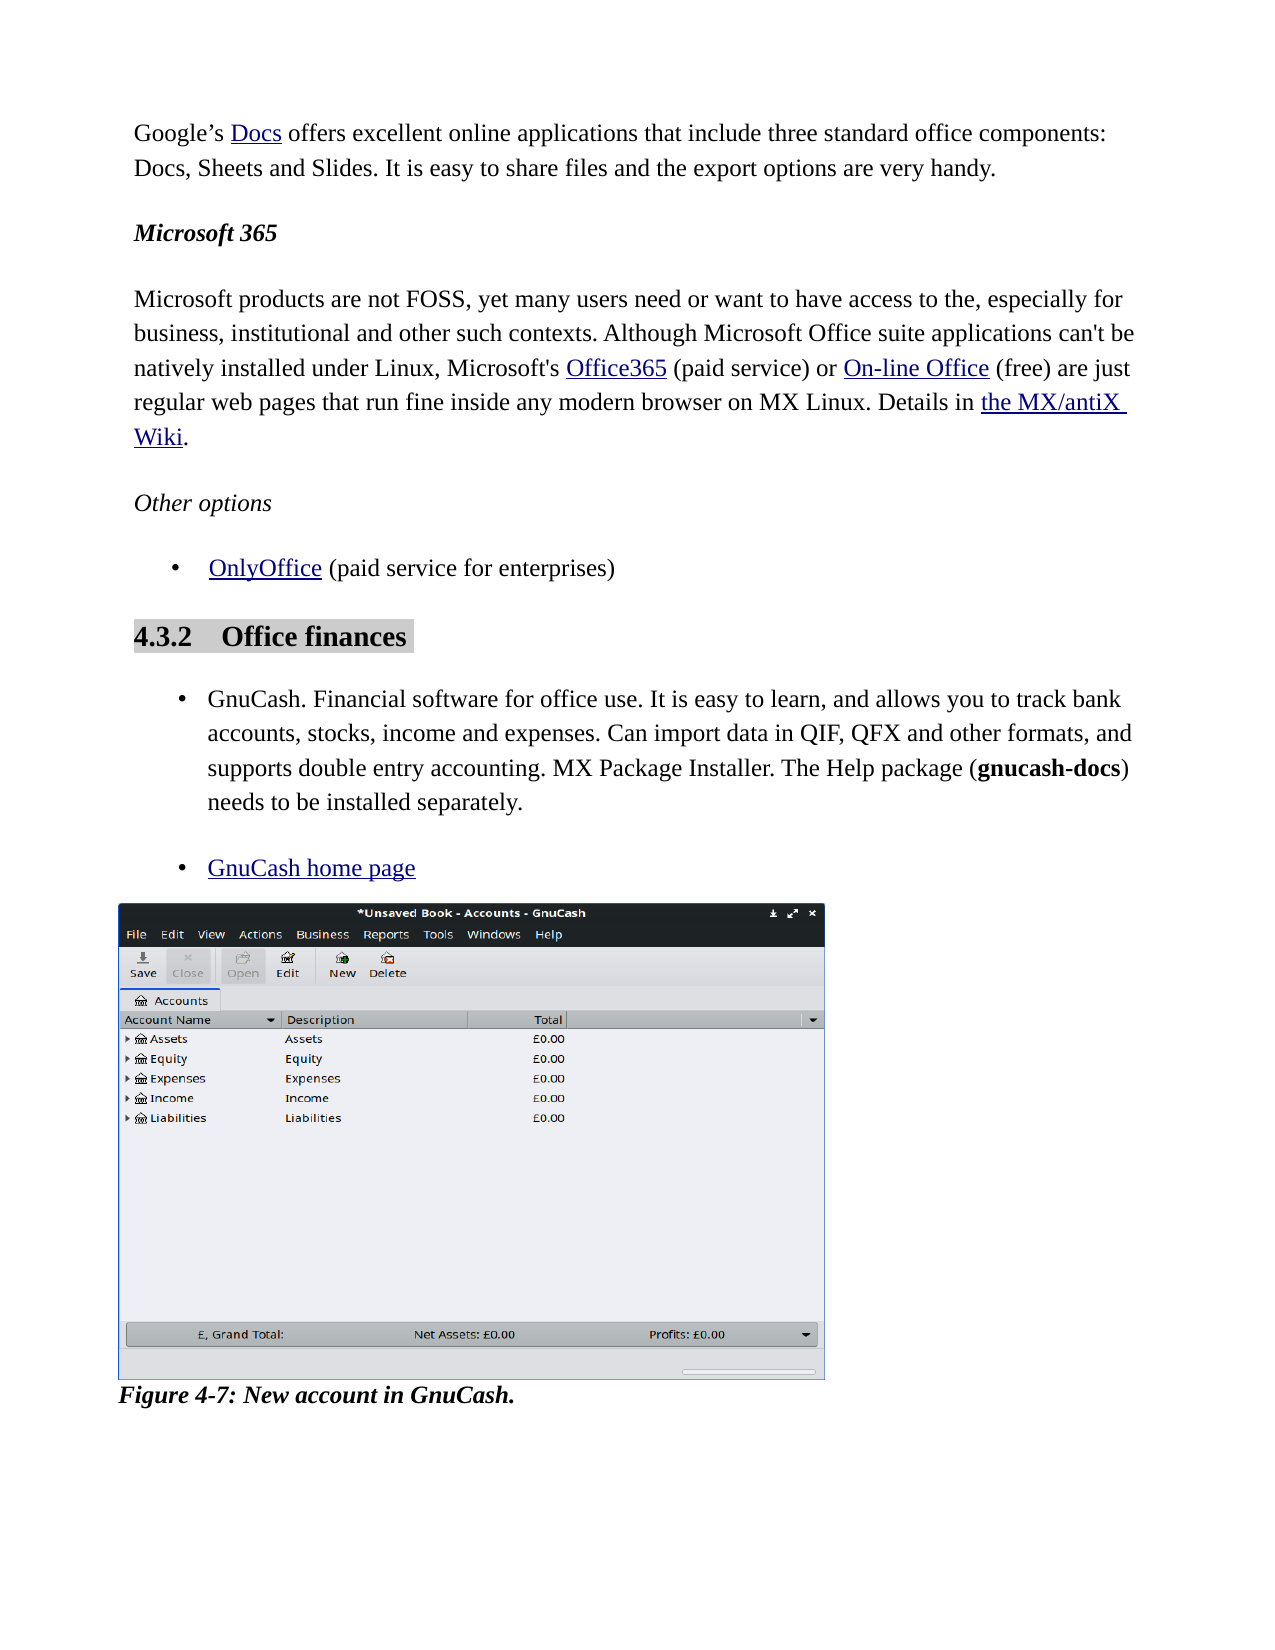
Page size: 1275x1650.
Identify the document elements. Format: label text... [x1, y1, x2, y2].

text Figure 4-7: New account in GnuCash. [118, 916, 1157, 1409]
subtitle 4.3.2 Office finances [414, 619, 1141, 653]
text Microsoft products are not FOSS, yet many users need or want to have access to the, especially for business, institutional and other such contexts. Although Microsoft Office suite applications can't be natively installed under Linux, Microsoft's Office365 (paid service) or On-line Office (free) are just regular web pages that run fine inside any modern browser on MX Linux. Details in the MX/antiX Wiki. [134, 284, 1141, 451]
list OnlyOffice (paid service for enterprises) [171, 553, 1157, 582]
picture [118, 903, 825, 1380]
text Microsoft 365 [134, 218, 1141, 247]
text Other options [134, 488, 1141, 516]
list GnuCash home page [178, 853, 1141, 882]
list GnuCash. Financial software for office use. It is easy to learn, and allows you to track bank accounts, stocks, income and expenses. Can import data in QIF, QFX and other formats, and supports double entry accounting. MX Package Installer. The Help package (gnucash-docs) needs to be installed separately. [178, 684, 1141, 816]
text Google’s Docs offers excellent online applications that include three standard office components: Docs, Sheets and Slides. It is easy to share files and the export options are very handy. [134, 118, 1141, 181]
